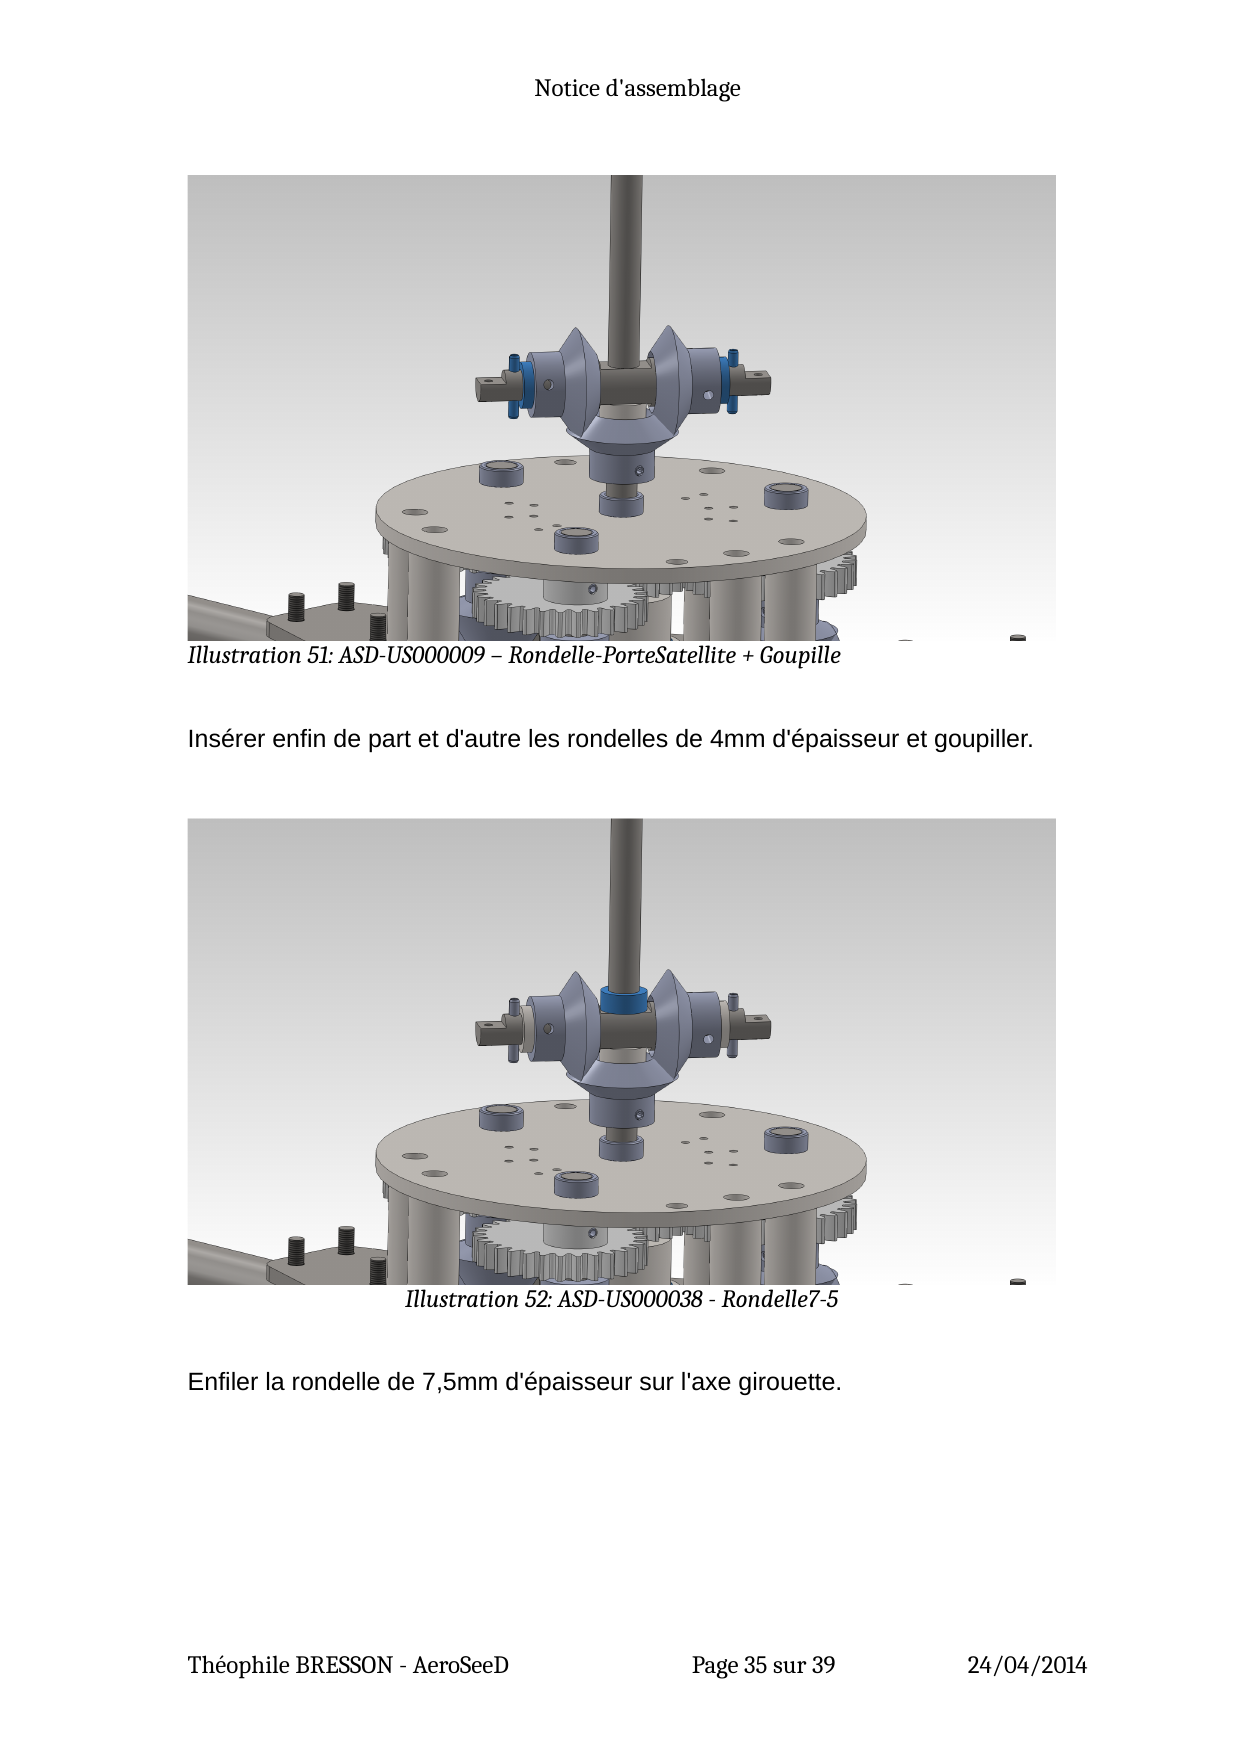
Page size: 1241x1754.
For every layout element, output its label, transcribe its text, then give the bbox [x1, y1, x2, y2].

text Enfiler la rondelle de 7,5mm d'épaisseur sur l'axe girouette. [187, 1367, 1056, 1396]
text Illustration 52: ASD-US000038 - Rondelle7-5 [187, 1285, 1056, 1313]
text Illustration 51: ASD-US000009 – Rondelle-PorteSatellite + Goupille [187, 641, 1056, 670]
picture [187, 175, 1056, 641]
text Insérer enfin de part et d'autre les rondelles de 4mm d'épaisseur et goupiller. [187, 723, 1056, 752]
picture [187, 818, 1056, 1285]
